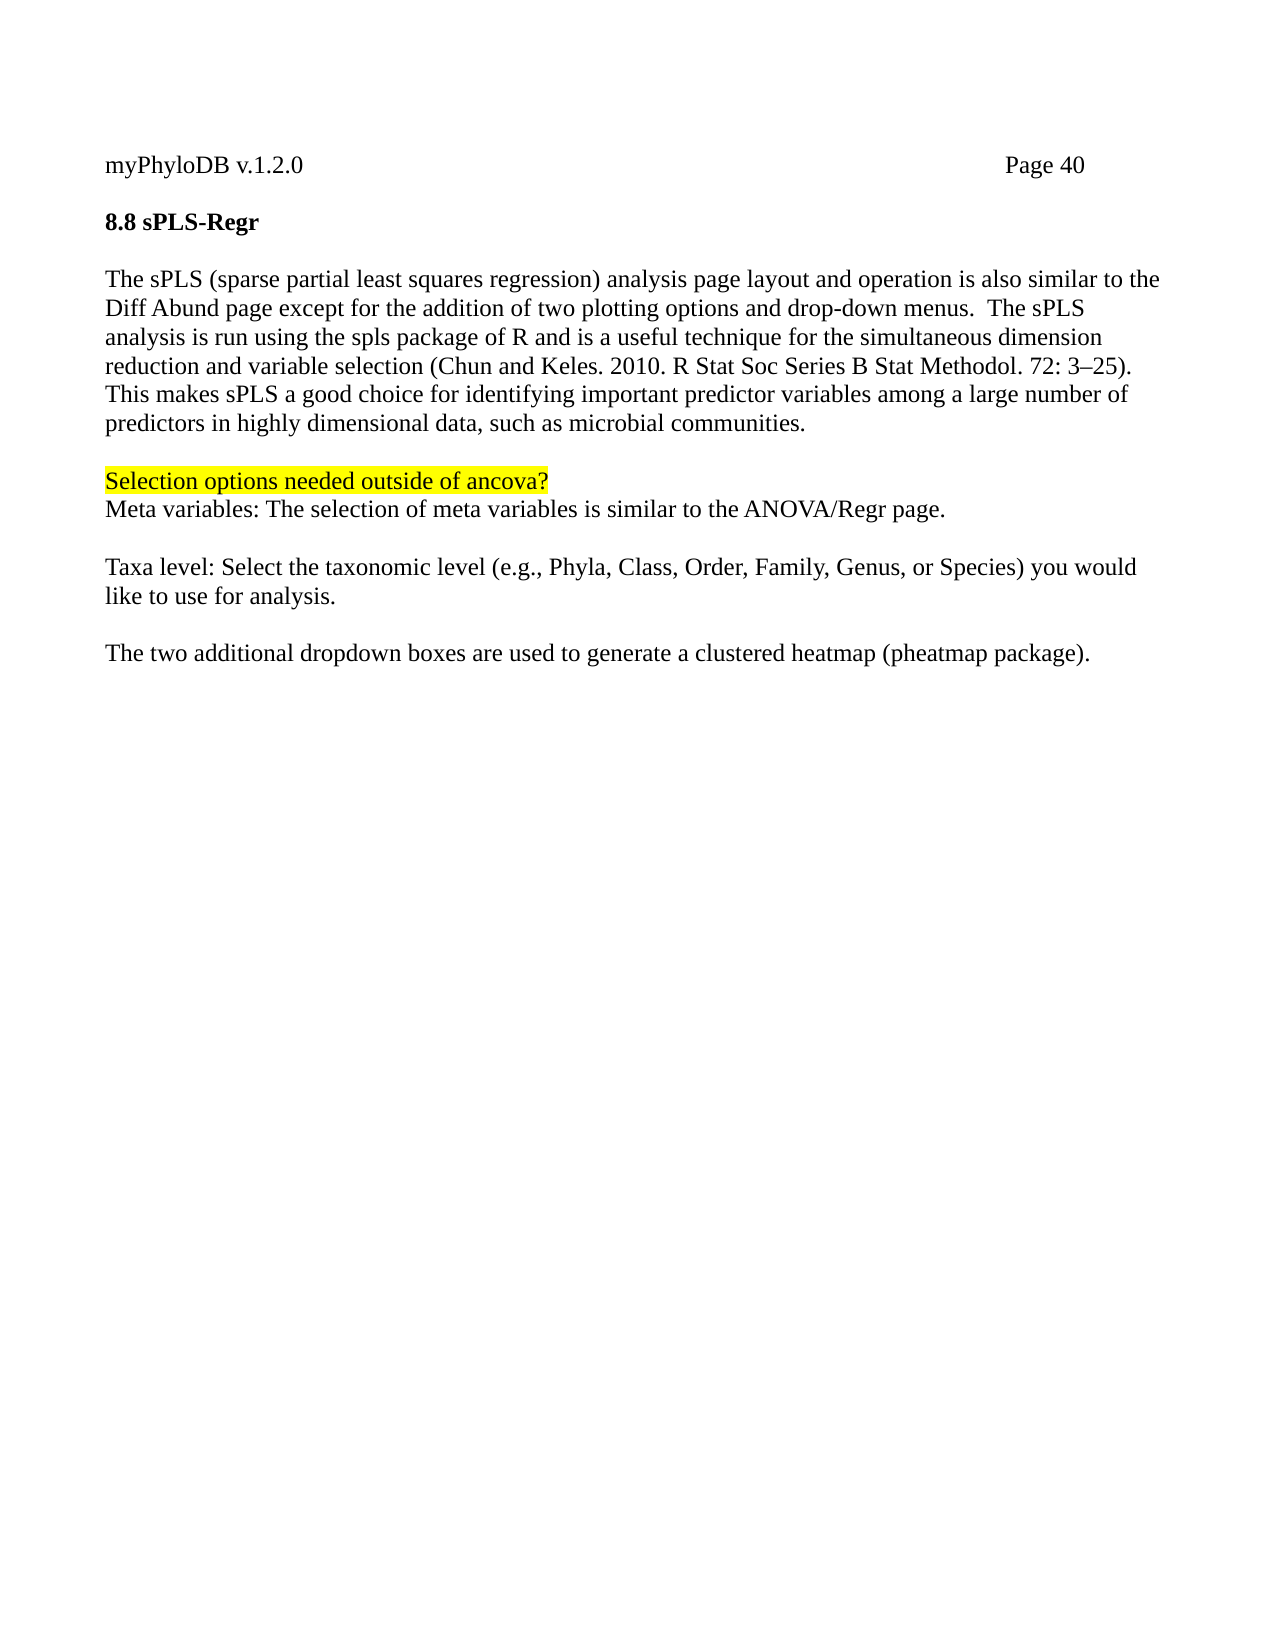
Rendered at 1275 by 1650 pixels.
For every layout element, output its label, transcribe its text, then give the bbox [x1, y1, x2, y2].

text 8.8 sPLS-Regr [105, 207, 1170, 236]
text Selection options needed outside of ancova? [105, 466, 1170, 494]
text The sPLS (sparse partial least squares regression) analysis page layout and operation is also similar to the Diff Abund page except for the addition of two plotting options and drop-down menus. The sPLS analysis is run using the spls package of R and is a useful technique for the simultaneous dimension reduction and variable selection (Chun and Keles. 2010. R Stat Soc Series B Stat Methodol. 72: 3–25). This makes sPLS a good choice for identifying important predictor variables among a large number of predictors in highly dimensional data, such as microbial communities. [105, 264, 1170, 437]
text The two additional dropdown boxes are used to generate a clustered heatmap (pheatmap package). [105, 638, 1170, 667]
text Taxa level: Select the taxonomic level (e.g., Phyla, Class, Order, Family, Genus, or Species) you would like to use for analysis. [105, 552, 1170, 609]
text Meta variables: The selection of meta variables is similar to the ANOVA/Regr page. [105, 494, 1170, 523]
